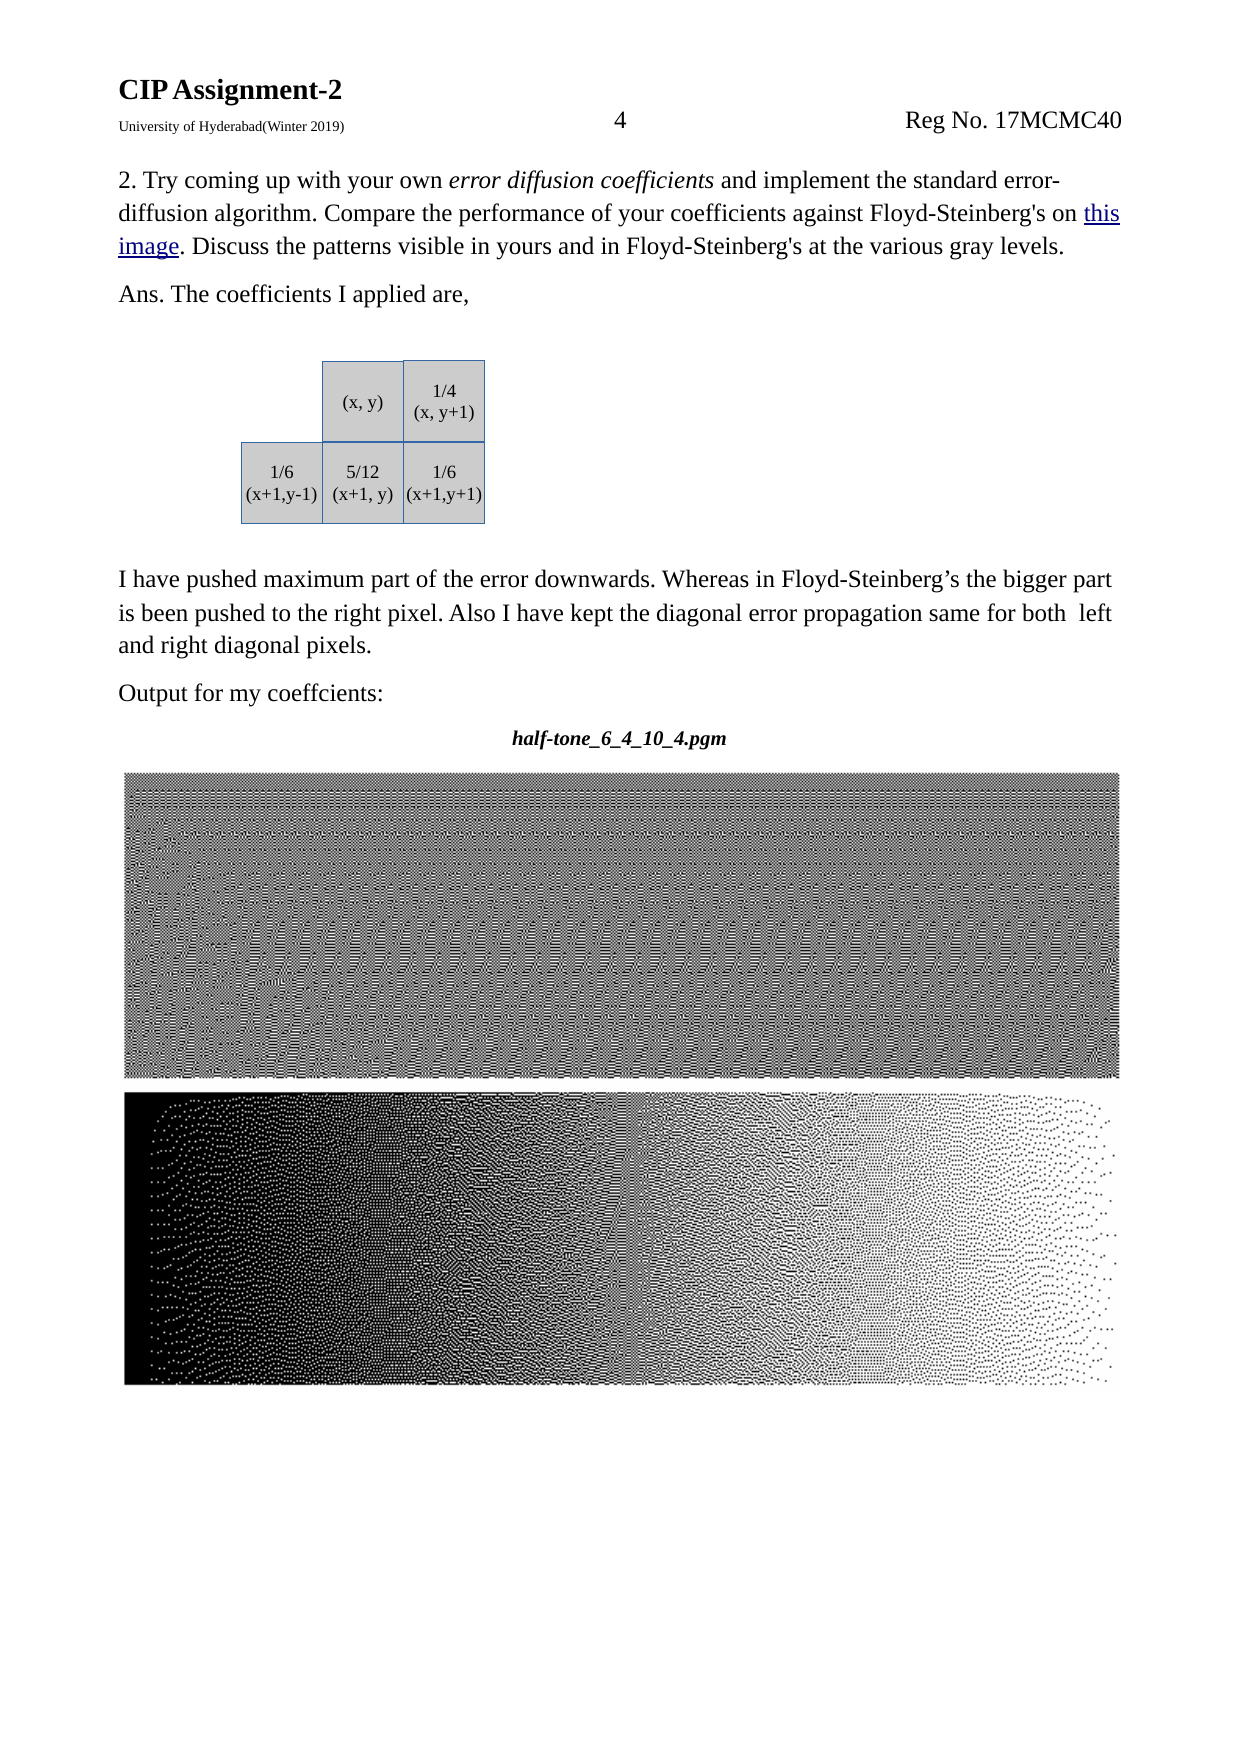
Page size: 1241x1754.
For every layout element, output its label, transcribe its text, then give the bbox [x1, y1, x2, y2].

text Output for my coeffcients: [118, 678, 1122, 707]
text I have pushed maximum part of the error downwards. Whereas in Floyd-Steinberg’s the bigger part is been pushed to the right pixel. Also I have kept the diagonal error propagation same for both left and right diagonal pixels. [118, 564, 1122, 659]
text Ans. The coefficients I applied are, [118, 279, 1122, 308]
picture [120, 768, 1121, 1393]
text half-tone_6_4_10_4.pgm [118, 726, 1122, 750]
text 2. Try coming up with your own error diffusion coefficients and implement the standard error-diffusion algorithm. Compare the performance of your coefficients against Floyd-Steinberg's on this image. Discuss the patterns visible in yours and in Floyd-Steinberg's at the various gray levels. [118, 165, 1122, 260]
